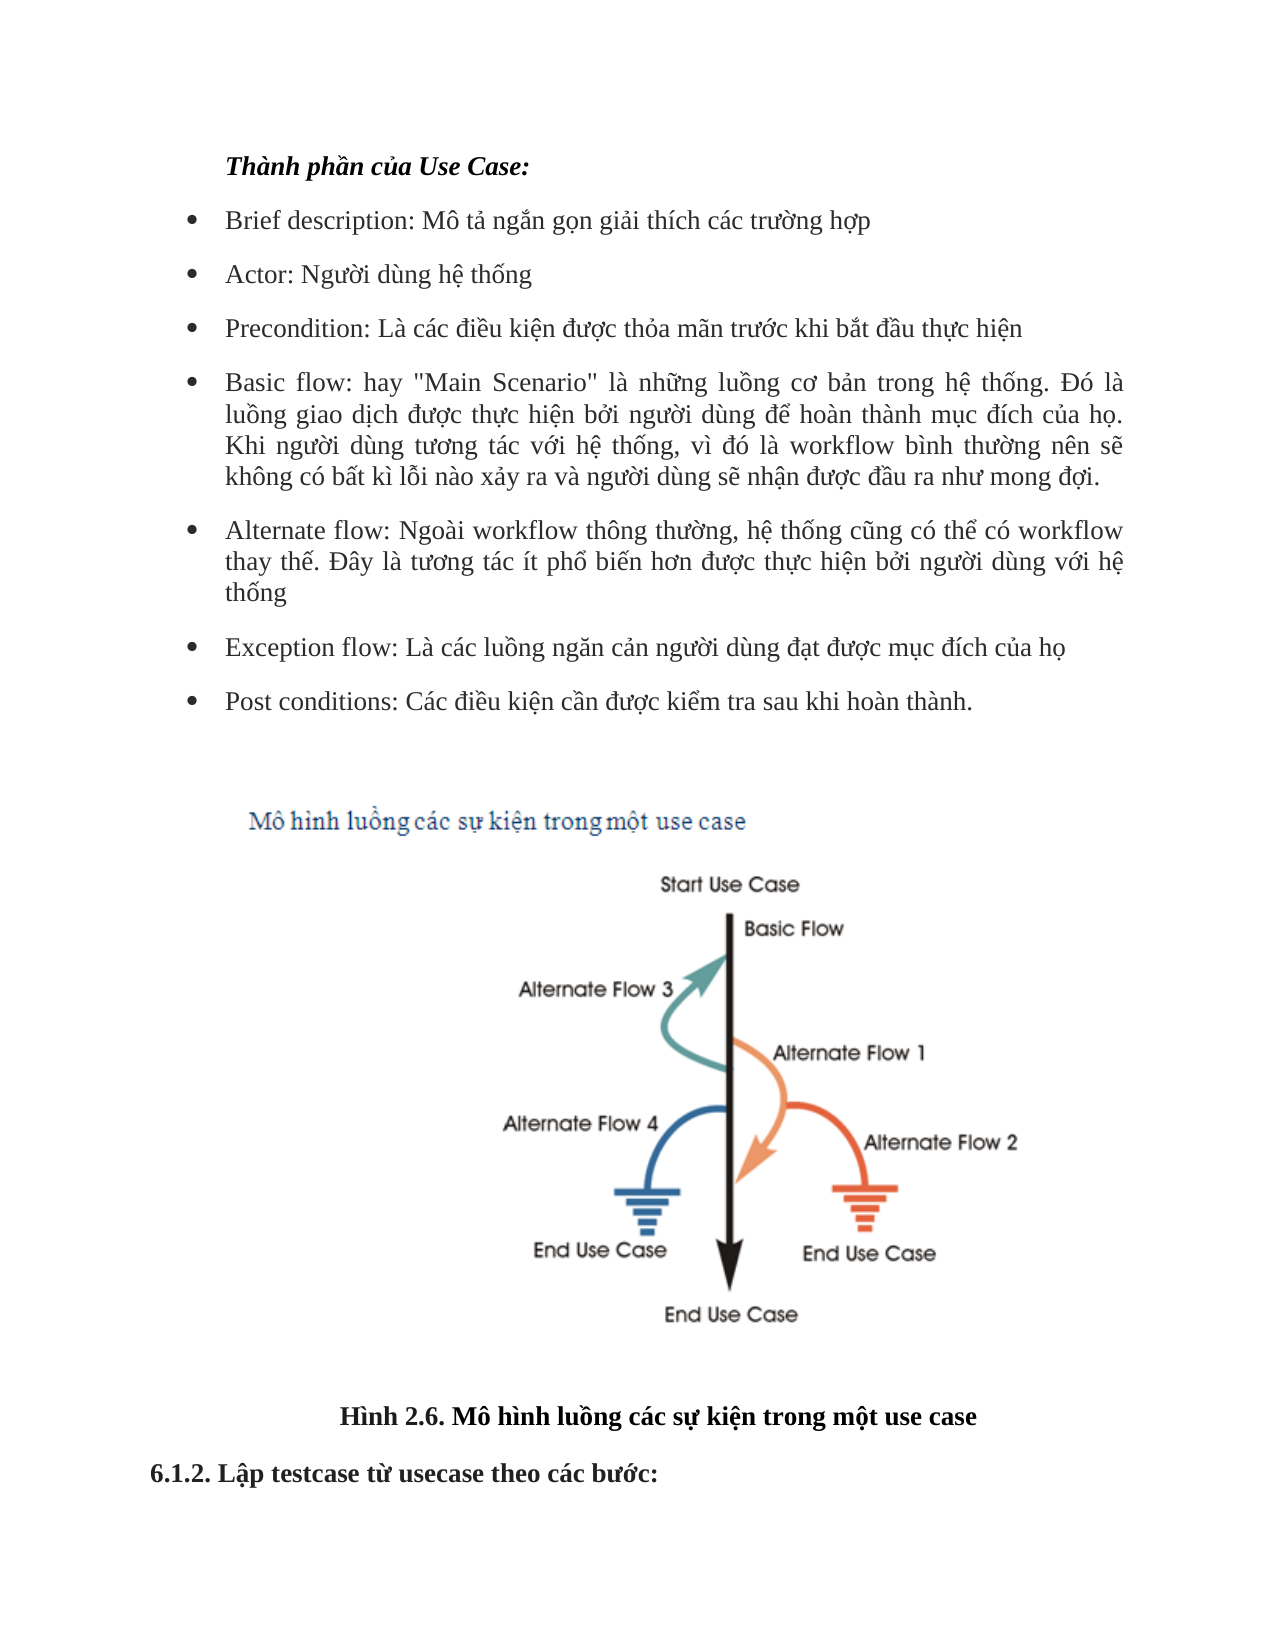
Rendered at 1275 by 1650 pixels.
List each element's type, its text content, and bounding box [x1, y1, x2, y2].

text 6.1.2. Lập testcase từ usecase theo các bước: [150, 1458, 1125, 1489]
list Basic flow: hay "Main Scenario" là những luồng cơ bản trong hệ thống. Đó là luồng giao dịch được thực hiện bởi người dùng để hoàn thành mục đích của họ. Khi người dùng tương tác với hệ thống, vì đó là workflow bình thường nên sẽ không có bất kì lỗi nào xảy ra và người dùng sẽ nhận được đầu ra như mong đợi. [187, 367, 1125, 491]
list Exception flow: Là các luồng ngăn cản người dùng đạt được mục đích của họ [187, 631, 1125, 662]
list Alternate flow: Ngoài workflow thông thường, hệ thống cũng có thể có workflow thay thế. Đây là tương tác ít phổ biến hơn được thực hiện bởi người dùng với hệ thống [187, 514, 1125, 608]
text Thành phần của Use Case: [225, 150, 1125, 181]
list Post conditions: Các điều kiện cần được kiểm tra sau khi hoàn thành. [187, 685, 1125, 716]
text Hình 2.6. Mô hình luồng các sự kiện trong một use case [192, 1403, 1125, 1431]
list Actor: Người dùng hệ thống [187, 258, 1125, 289]
list Precondition: Là các điều kiện được thỏa mãn trước khi bắt đầu thực hiện [187, 312, 1125, 344]
list Brief description: Mô tả ngắn gọn giải thích các trường hợp [187, 204, 1125, 235]
